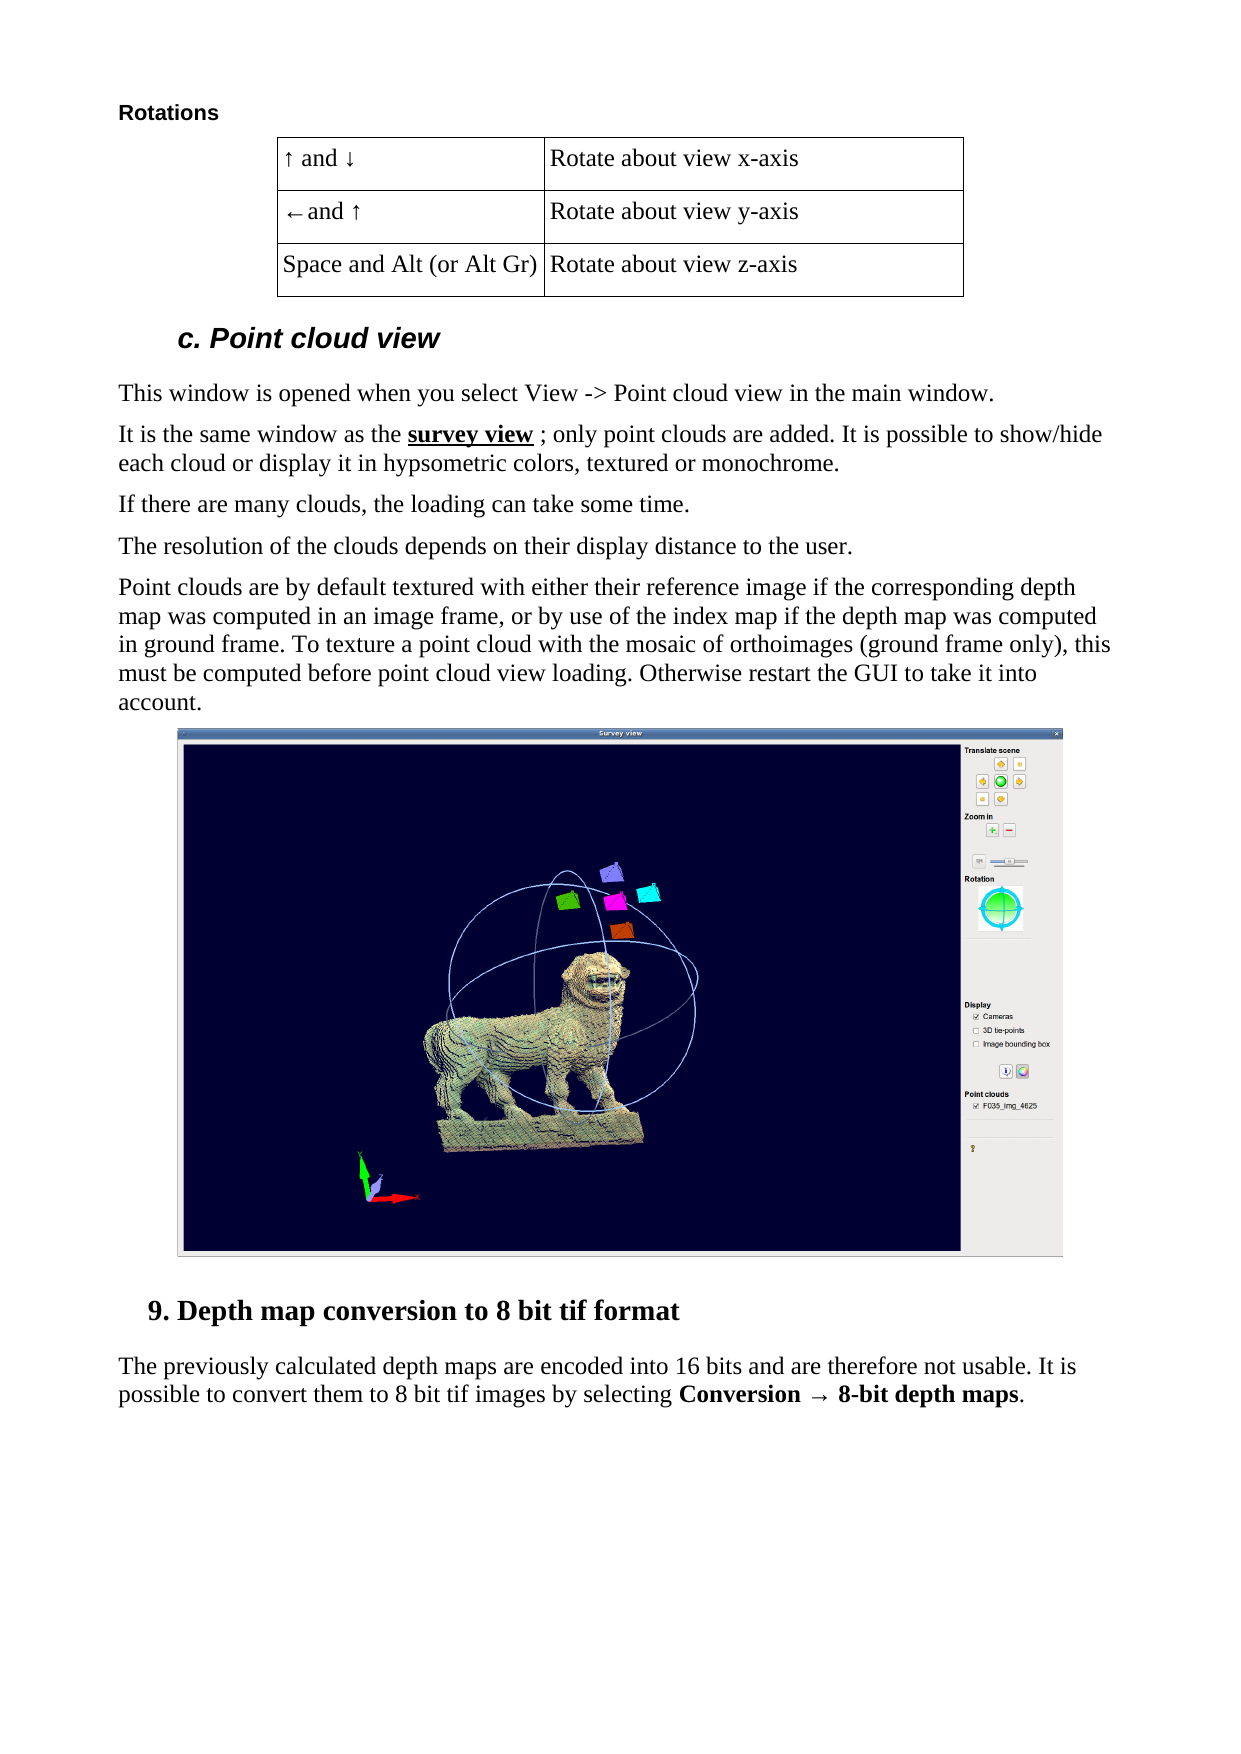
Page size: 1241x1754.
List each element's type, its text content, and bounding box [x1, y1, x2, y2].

subtitle c. Point cloud view [116, 321, 1122, 354]
subtitle 9. Depth map conversion to 8 bit tif format [118, 1293, 1122, 1327]
table_cell Rotate about view y-axis [545, 191, 963, 243]
table_cell Rotate about view z-axis [545, 244, 963, 296]
text It is the same window as the survey view ; only point clouds are added. It is possible to show/hide each cloud or display it in hypsometric colors, textured or monochrome. [118, 419, 1122, 477]
text Point clouds are by default textured with either their reference image if the corresponding depth map was computed in an image frame, or by use of the index map if the depth map was computed in ground frame. To texture a point cloud with the mosaic of orthoimages (ground frame only), this must be computed before point cloud view loading. Otherwise restart the GUI to take it into account. [118, 572, 1122, 716]
text The resolution of the clouds depends on their display distance to the user. [118, 531, 1122, 559]
picture [177, 728, 1063, 1257]
text The previously calculated depth maps are encoded into 16 bits and are therefore not usable. It is possible to convert them to 8 bit tif images by selecting Conversion → 8-bit depth maps. [118, 1351, 1122, 1408]
table_header Rotate about view x-axis [545, 138, 963, 190]
text If there are many clouds, the loading can take some time. [118, 489, 1122, 518]
subtitle Rotations [118, 99, 1122, 125]
text This window is opened when you select View -> Point cloud view in the main window. [118, 378, 1122, 407]
table_cell Space and Alt (or Alt Gr) [278, 244, 544, 296]
table_cell ←and ↑ [278, 191, 544, 243]
table_header ↑ and ↓ [278, 138, 544, 190]
